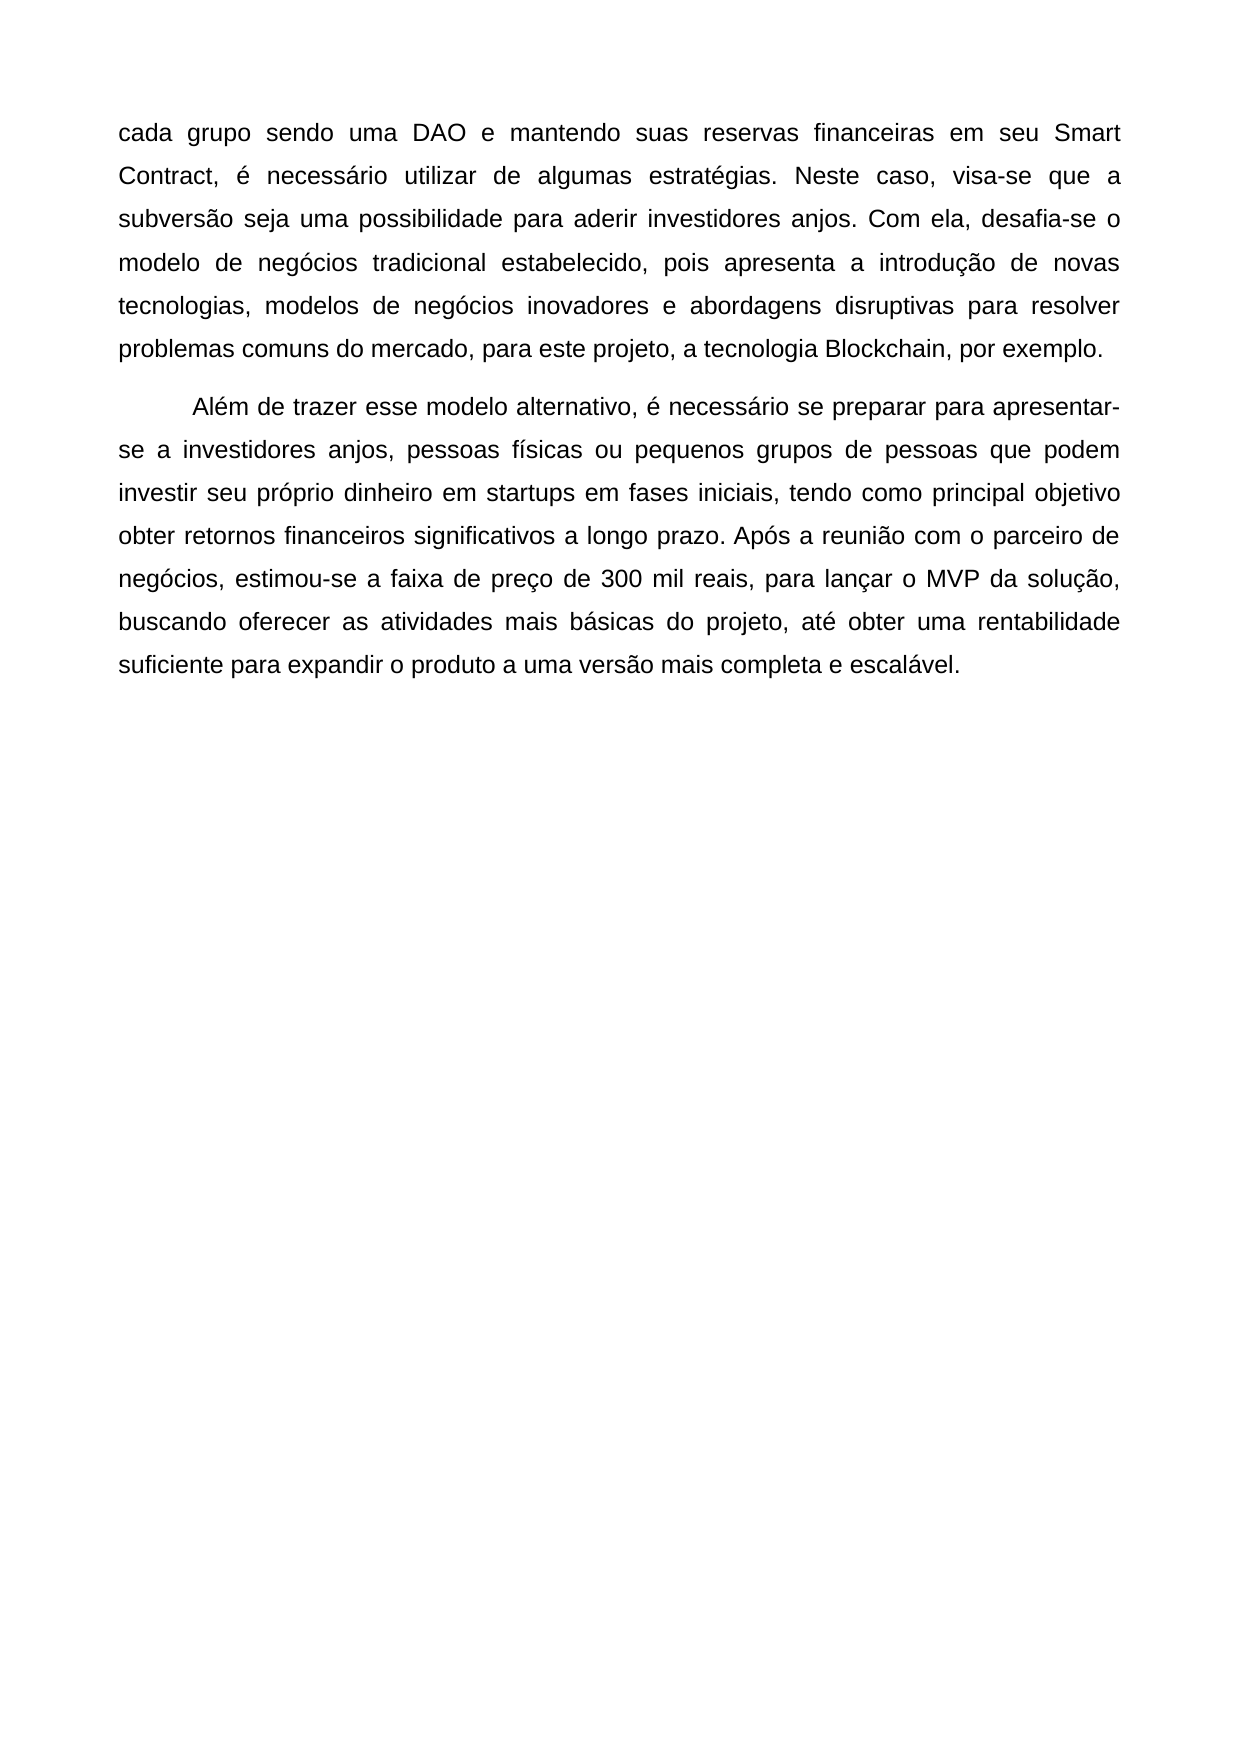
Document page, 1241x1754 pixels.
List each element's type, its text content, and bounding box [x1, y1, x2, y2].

text cada grupo sendo uma DAO e mantendo suas reservas financeiras em seu Smart Contract, é necessário utilizar de algumas estratégias. Neste caso, visa-se que a subversão seja uma possibilidade para aderir investidores anjos. Com ela, desafia-se o modelo de negócios tradicional estabelecido, pois apresenta a introdução de novas tecnologias, modelos de negócios inovadores e abordagens disruptivas para resolver problemas comuns do mercado, para este projeto, a tecnologia Blockchain, por exemplo. [118, 118, 1122, 362]
text Além de trazer esse modelo alternativo, é necessário se preparar para apresentar-se a investidores anjos, pessoas físicas ou pequenos grupos de pessoas que podem investir seu próprio dinheiro em startups em fases iniciais, tendo como principal objetivo obter retornos financeiros significativos a longo prazo. Após a reunião com o parceiro de negócios, estimou-se a faixa de preço de 300 mil reais, para lançar o MVP da solução, buscando oferecer as atividades mais básicas do projeto, até obter uma rentabilidade suficiente para expandir o produto a uma versão mais completa e escalável. [118, 391, 1122, 679]
